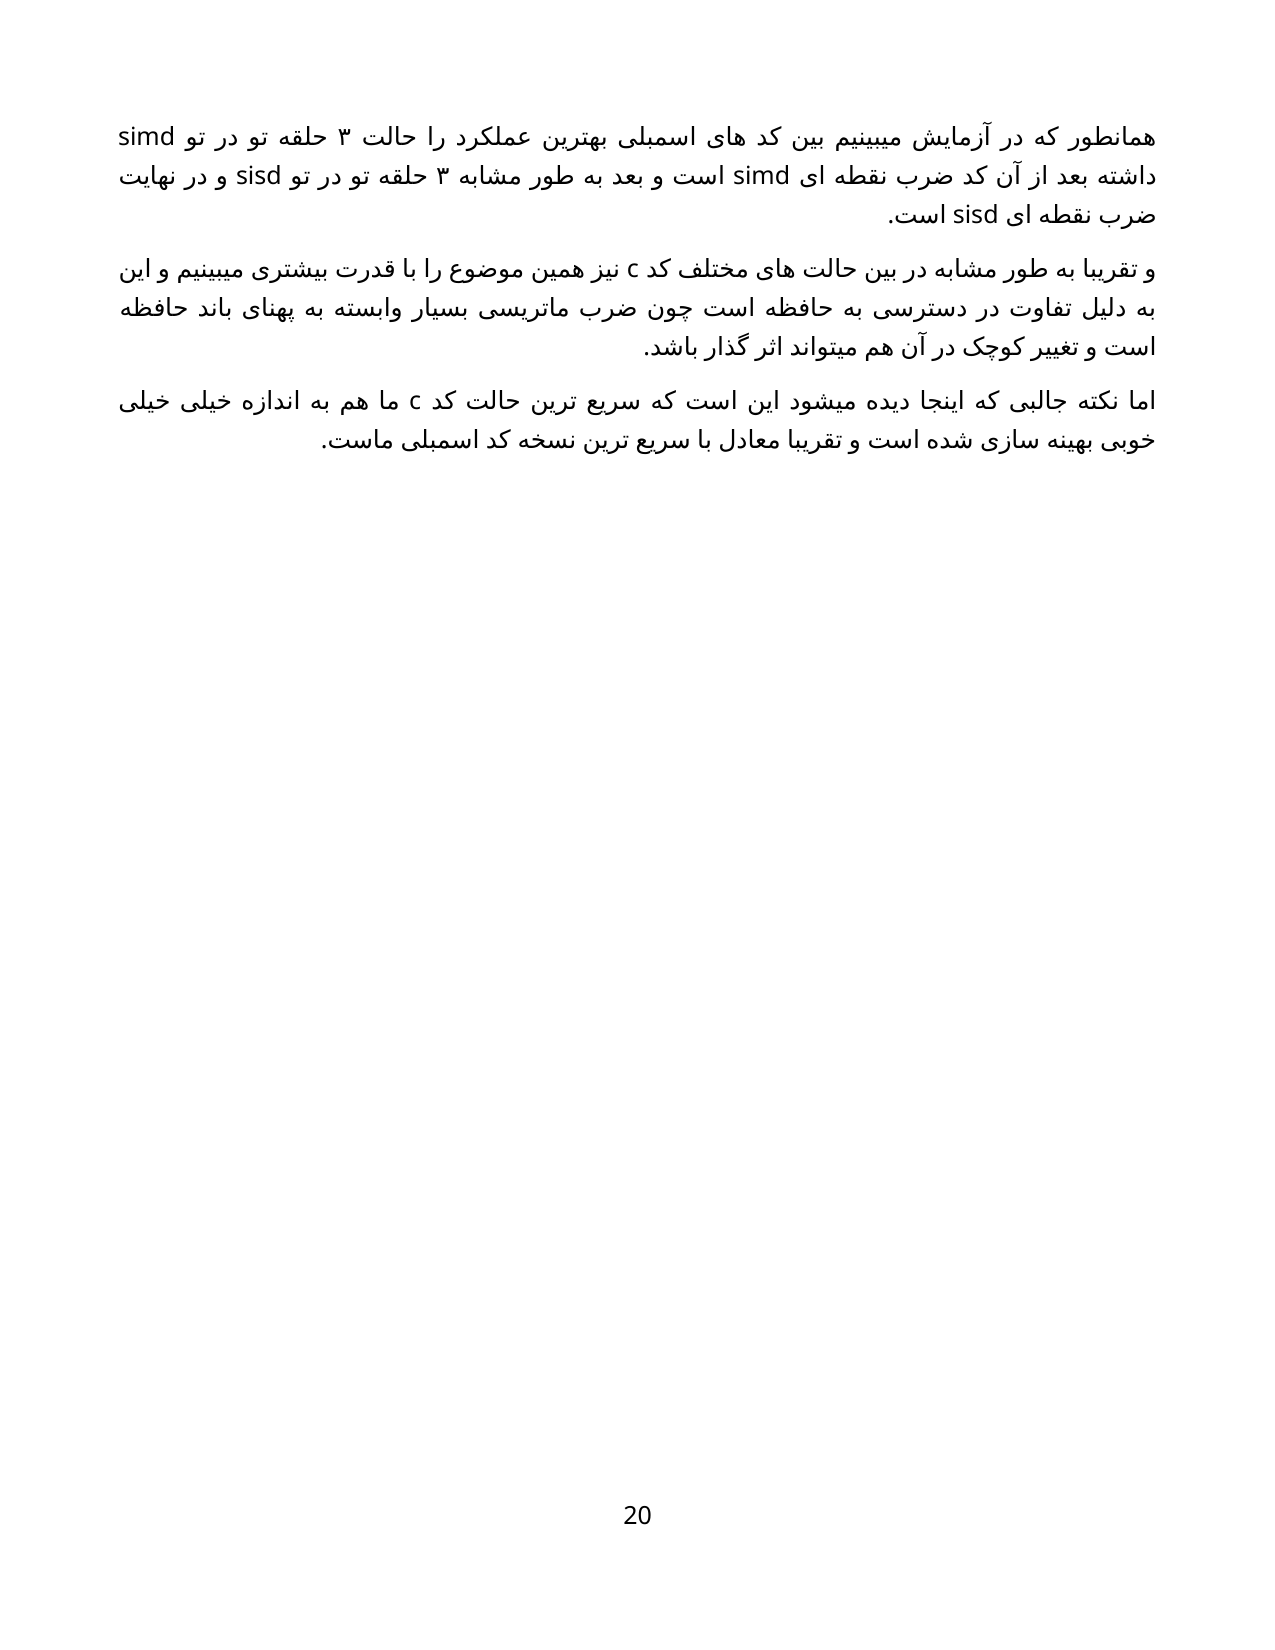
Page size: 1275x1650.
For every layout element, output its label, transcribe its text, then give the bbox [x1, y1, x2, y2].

text همانطور که در آزمایش میبینیم بین کد های اسمبلی بهترین عملکرد را حالت ۳ حلقه تو در تو simd داشته بعد از آن کد ضرب نقطه ای simd است و بعد به طور مشابه ۳ حلقه تو در تو sisd و در نهایت ضرب نقطه ای sisd است. [118, 118, 1157, 231]
text اما نکته جالبی که اینجا دیده میشود این است که سریع ترین حالت کد c ما هم به اندازه خیلی خیلی خوبی بهینه سازی شده است و تقریبا معادل با سریع ترین نسخه کد اسمبلی ماست. [118, 382, 1157, 456]
text و تقریبا به طور مشابه در بین حالت های مختلف کد c نیز همین موضوع را با قدرت بیشتری میبینیم و این به دلیل تفاوت در دسترسی به حافظه است چون ضرب ماتریسی بسیار وابسته به پهنای باند حافظه است و تغییر کوچک در آن هم میتواند اثر گذار باشد. [118, 250, 1157, 363]
